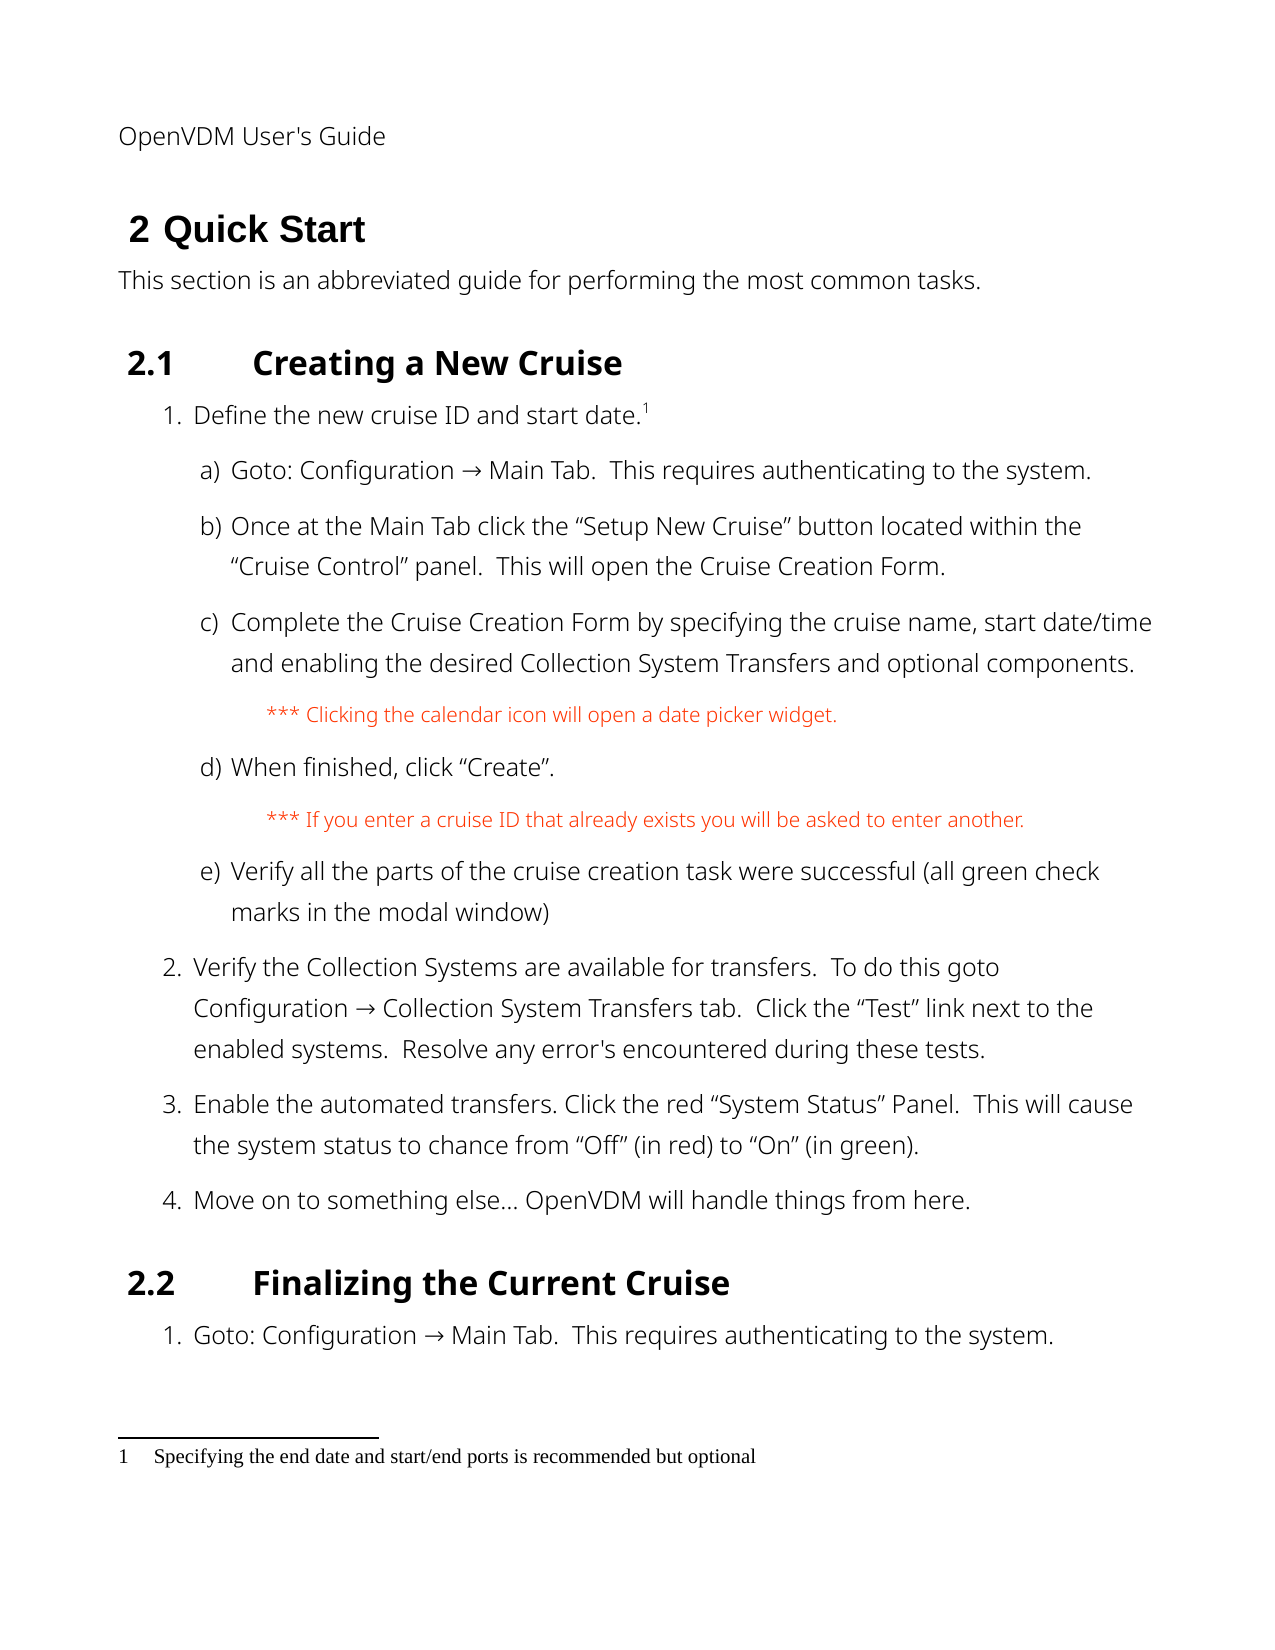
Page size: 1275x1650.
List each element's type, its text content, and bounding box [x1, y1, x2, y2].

list Goto: Configuration → Main Tab. This requires authenticating to the system. [193, 453, 1157, 487]
list Goto: Configuration → Main Tab. This requires authenticating to the system. [156, 1317, 1157, 1351]
text *** If you enter a cruise ID that already exists you will be asked to enter another. [266, 805, 1157, 833]
text This section is an abbreviated guide for performing the most common tasks. [118, 263, 1157, 297]
subtitle Finalizing the Current Cruise [118, 1259, 1157, 1305]
subtitle Creating a New Cruise [118, 339, 1157, 385]
list Once at the Main Tab click the “Setup New Cruise” button located within the “Cruise Control” panel. This will open the Cruise Creation Form. [193, 508, 1157, 583]
list Enable the automated transfers. Click the red “System Status” Panel. This will cause the system status to chance from “Off” (in red) to “On” (in green). [156, 1087, 1157, 1162]
list When finished, click “Create”. [193, 749, 1157, 783]
subtitle Quick Start [118, 207, 1157, 250]
list Complete the Cruise Creation Form by specifying the cruise name, start date/time and enabling the desired Collection System Transfers and optional components. [193, 604, 1157, 679]
list Define the new cruise ID and start date. [156, 397, 1157, 431]
list Verify all the parts of the cruise creation task were successful (all green check marks in the modal window) [193, 853, 1157, 928]
list Verify the Collection Systems are available for transfers. To do this goto Configuration → Collection System Transfers tab. Click the “Test” link next to the enabled systems. Resolve any error's encountered during these tests. [156, 949, 1157, 1065]
list Specifying the end date and start/end ports is recommended but optional [118, 1444, 1157, 1468]
list Move on to something else… OpenVDM will handle things from here. [156, 1183, 1157, 1217]
text *** Clicking the calendar icon will open a date picker widget. [266, 701, 1157, 729]
